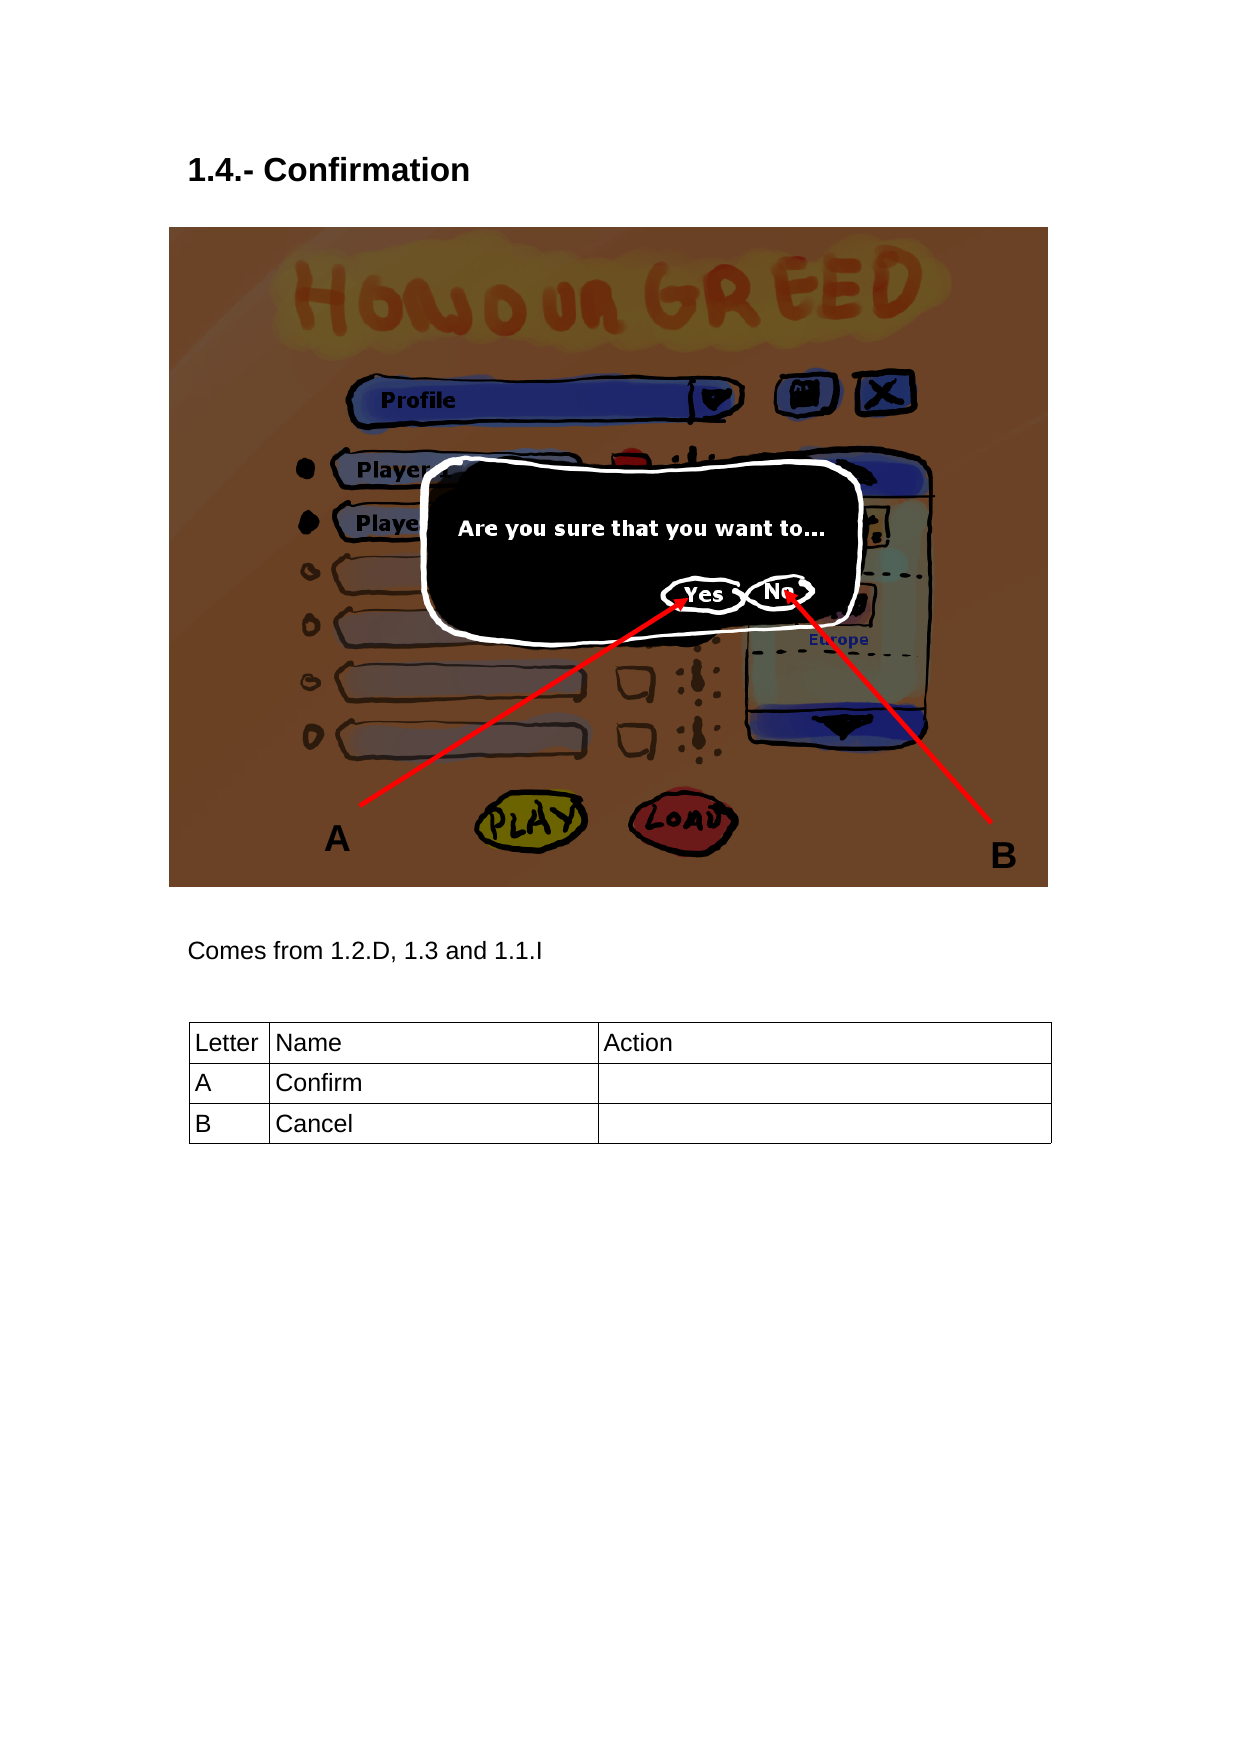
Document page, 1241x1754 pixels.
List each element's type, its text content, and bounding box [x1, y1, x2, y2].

table_cell [599, 1104, 1051, 1143]
table_cell [599, 1064, 1051, 1103]
table_header Action [599, 1023, 1051, 1062]
table_cell Confirm [270, 1064, 598, 1103]
table_header Letter [190, 1023, 269, 1062]
table_header Name [270, 1023, 598, 1062]
picture [169, 227, 1048, 887]
table_cell Cancel [270, 1104, 598, 1143]
table_cell B [190, 1104, 269, 1143]
text Comes from 1.2.D, 1.3 and 1.1.I [187, 936, 1053, 965]
text 1.4.- Confirmation [187, 150, 1053, 188]
table_cell A [190, 1064, 269, 1103]
